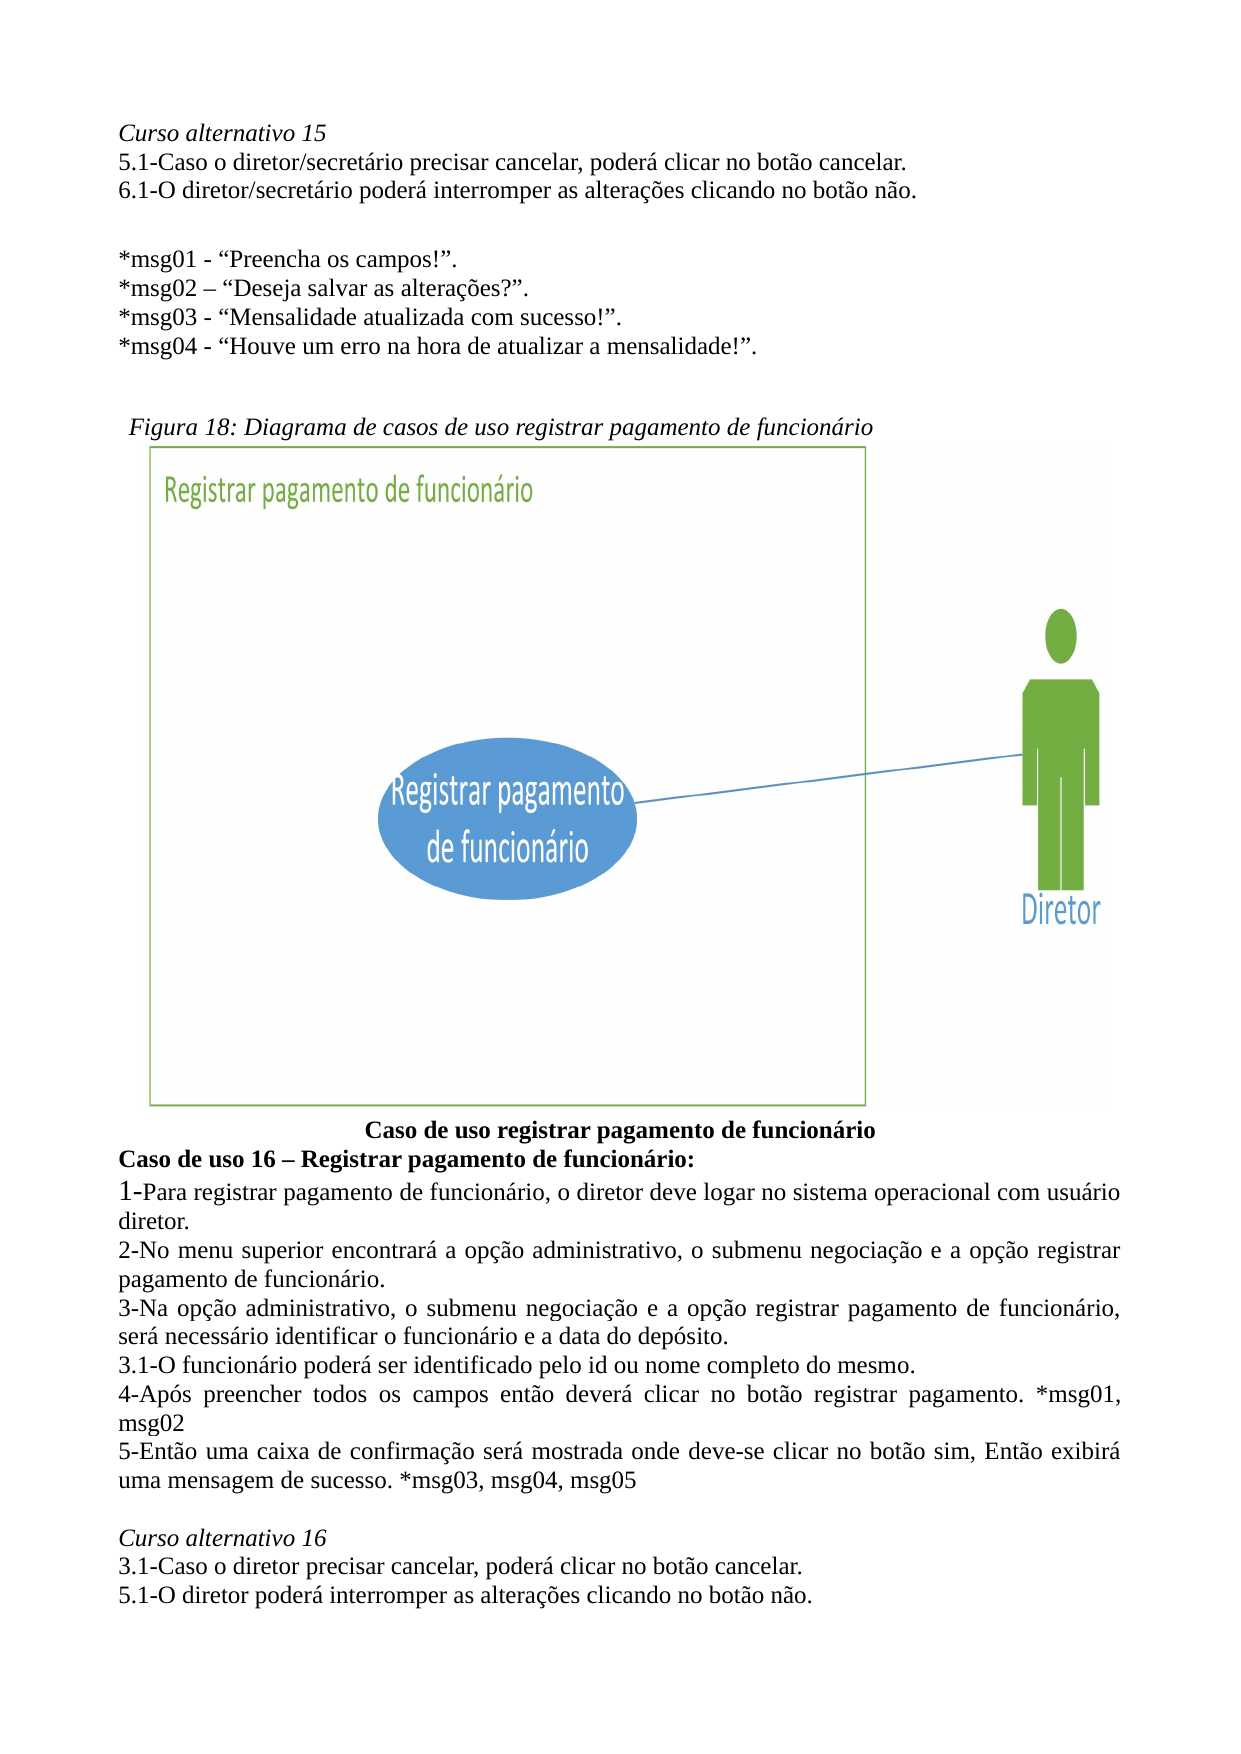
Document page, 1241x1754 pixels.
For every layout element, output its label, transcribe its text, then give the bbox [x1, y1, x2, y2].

text 3.1-Caso o diretor precisar cancelar, poderá clicar no botão cancelar. [118, 1551, 1122, 1580]
text 5-Então uma caixa de confirmação será mostrada onde deve-se clicar no botão sim, Então exibirá uma mensagem de sucesso. *msg03, msg04, msg05 [118, 1436, 1122, 1494]
subtitle Curso alternativo 15 [118, 118, 1122, 147]
text 5.1-O diretor poderá interromper as alterações clicando no botão não. [118, 1580, 1122, 1609]
text 1-Para registrar pagamento de funcionário, o diretor deve logar no sistema operacional com usuário diretor. [118, 1173, 1122, 1235]
text Caso de uso 16 – Registrar pagamento de funcionário: [118, 1144, 1122, 1173]
text 4-Após preencher todos os campos então deverá clicar no botão registrar pagamento. *msg01, msg02 [118, 1379, 1122, 1436]
text Figura 18: Diagrama de casos de uso registrar pagamento de funcionário [128, 412, 1116, 441]
text *msg04 - “Houve um erro na hora de atualizar a mensalidade!”. [118, 331, 1122, 359]
text *msg01 - “Preencha os campos!”. [118, 244, 1122, 273]
subtitle Curso alternativo 16 [118, 1523, 1122, 1551]
text 2-No menu superior encontrará a opção administrativo, o submenu negociação e a opção registrar pagamento de funcionário. [118, 1235, 1122, 1293]
text Caso de uso registrar pagamento de funcionário [118, 388, 1122, 1144]
picture [136, 445, 1108, 1107]
text 3.1-O funcionário poderá ser identificado pelo id ou nome completo do mesmo. [118, 1350, 1122, 1379]
text *msg02 – “Deseja salvar as alterações?”. [118, 273, 1122, 302]
text 3-Na opção administrativo, o submenu negociação e a opção registrar pagamento de funcionário, será necessário identificar o funcionário e a data do depósito. [118, 1293, 1122, 1350]
text 6.1-O diretor/secretário poderá interromper as alterações clicando no botão não. [118, 176, 1122, 204]
text 5.1-Caso o diretor/secretário precisar cancelar, poderá clicar no botão cancelar. [118, 147, 1122, 176]
text *msg03 - “Mensalidade atualizada com sucesso!”. [118, 302, 1122, 331]
